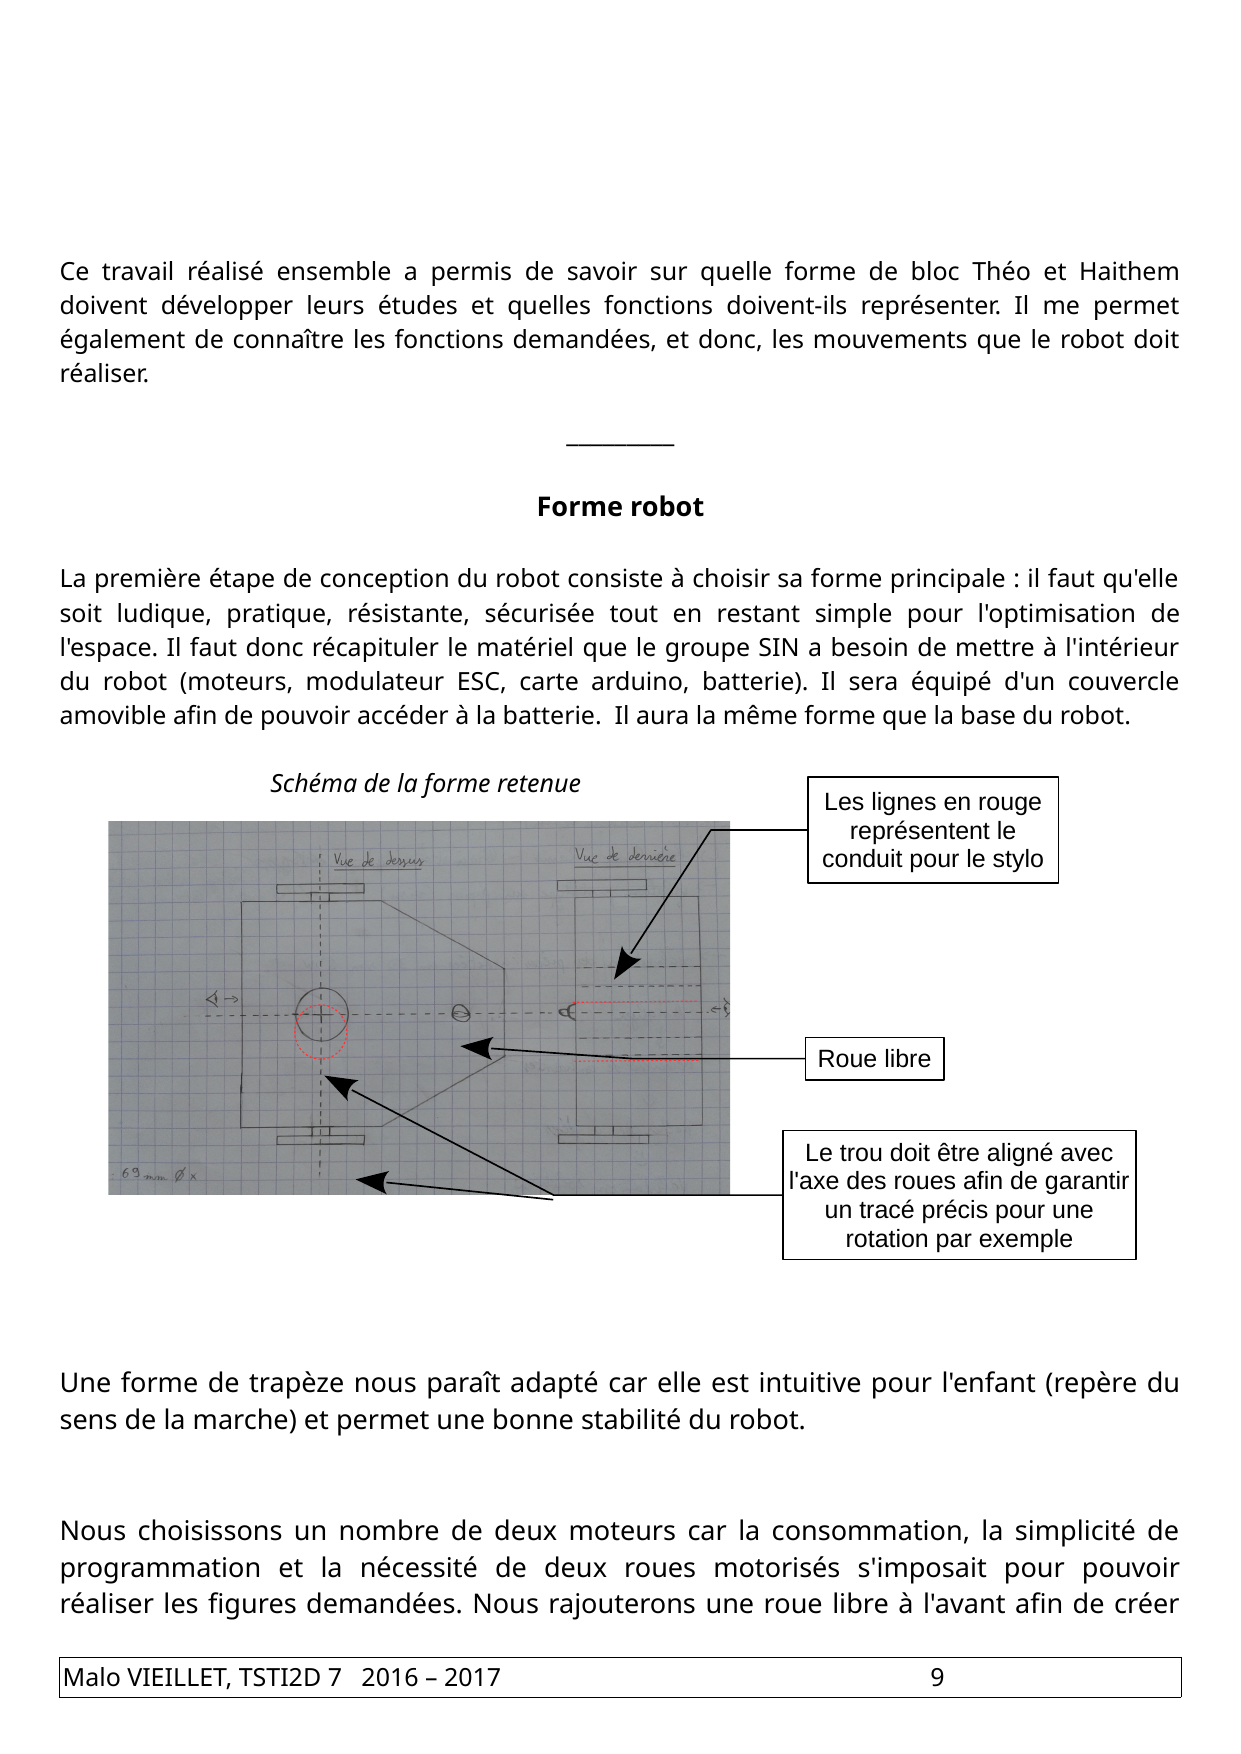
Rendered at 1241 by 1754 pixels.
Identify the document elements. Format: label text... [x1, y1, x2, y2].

picture [108, 821, 731, 1195]
text _________ [59, 414, 1181, 451]
text La première étape de conception du robot consiste à choisir sa forme principale : il faut qu'elle soit ludique, pratique, résistante, sécurisée tout en restant simple pour l'optimisation de l'espace. Il faut donc récapituler le matériel que le groupe SIN a besoin de mettre à l'intérieur du robot (moteurs, modulateur ESC, carte arduino, batterie). Il sera équipé d'un couvercle amovible afin de pouvoir accéder à la batterie. Il aura la même forme que la base du robot. [59, 561, 1181, 731]
text Ce travail réalisé ensemble a permis de savoir sur quelle forme de bloc Théo et Haithem doivent développer leurs études et quelles fonctions doivent-ils représenter. Il me permet également de connaître les fonctions demandées, et donc, les mouvements que le robot doit réaliser. [59, 254, 1181, 390]
text Forme robot [59, 487, 1181, 524]
text Une forme de trapèze nous paraît adapté car elle est intuitive pour l'enfant (repère du sens de la marche) et permet une bonne stabilité du robot. [59, 1364, 1181, 1437]
text Nous choisissons un nombre de deux moteurs car la consommation, la simplicité de programmation et la nécessité de deux roues motorisés s'imposait pour pouvoir réaliser les figures demandées. Nous rajouterons une roue libre à l'avant afin de créer [59, 1511, 1181, 1622]
